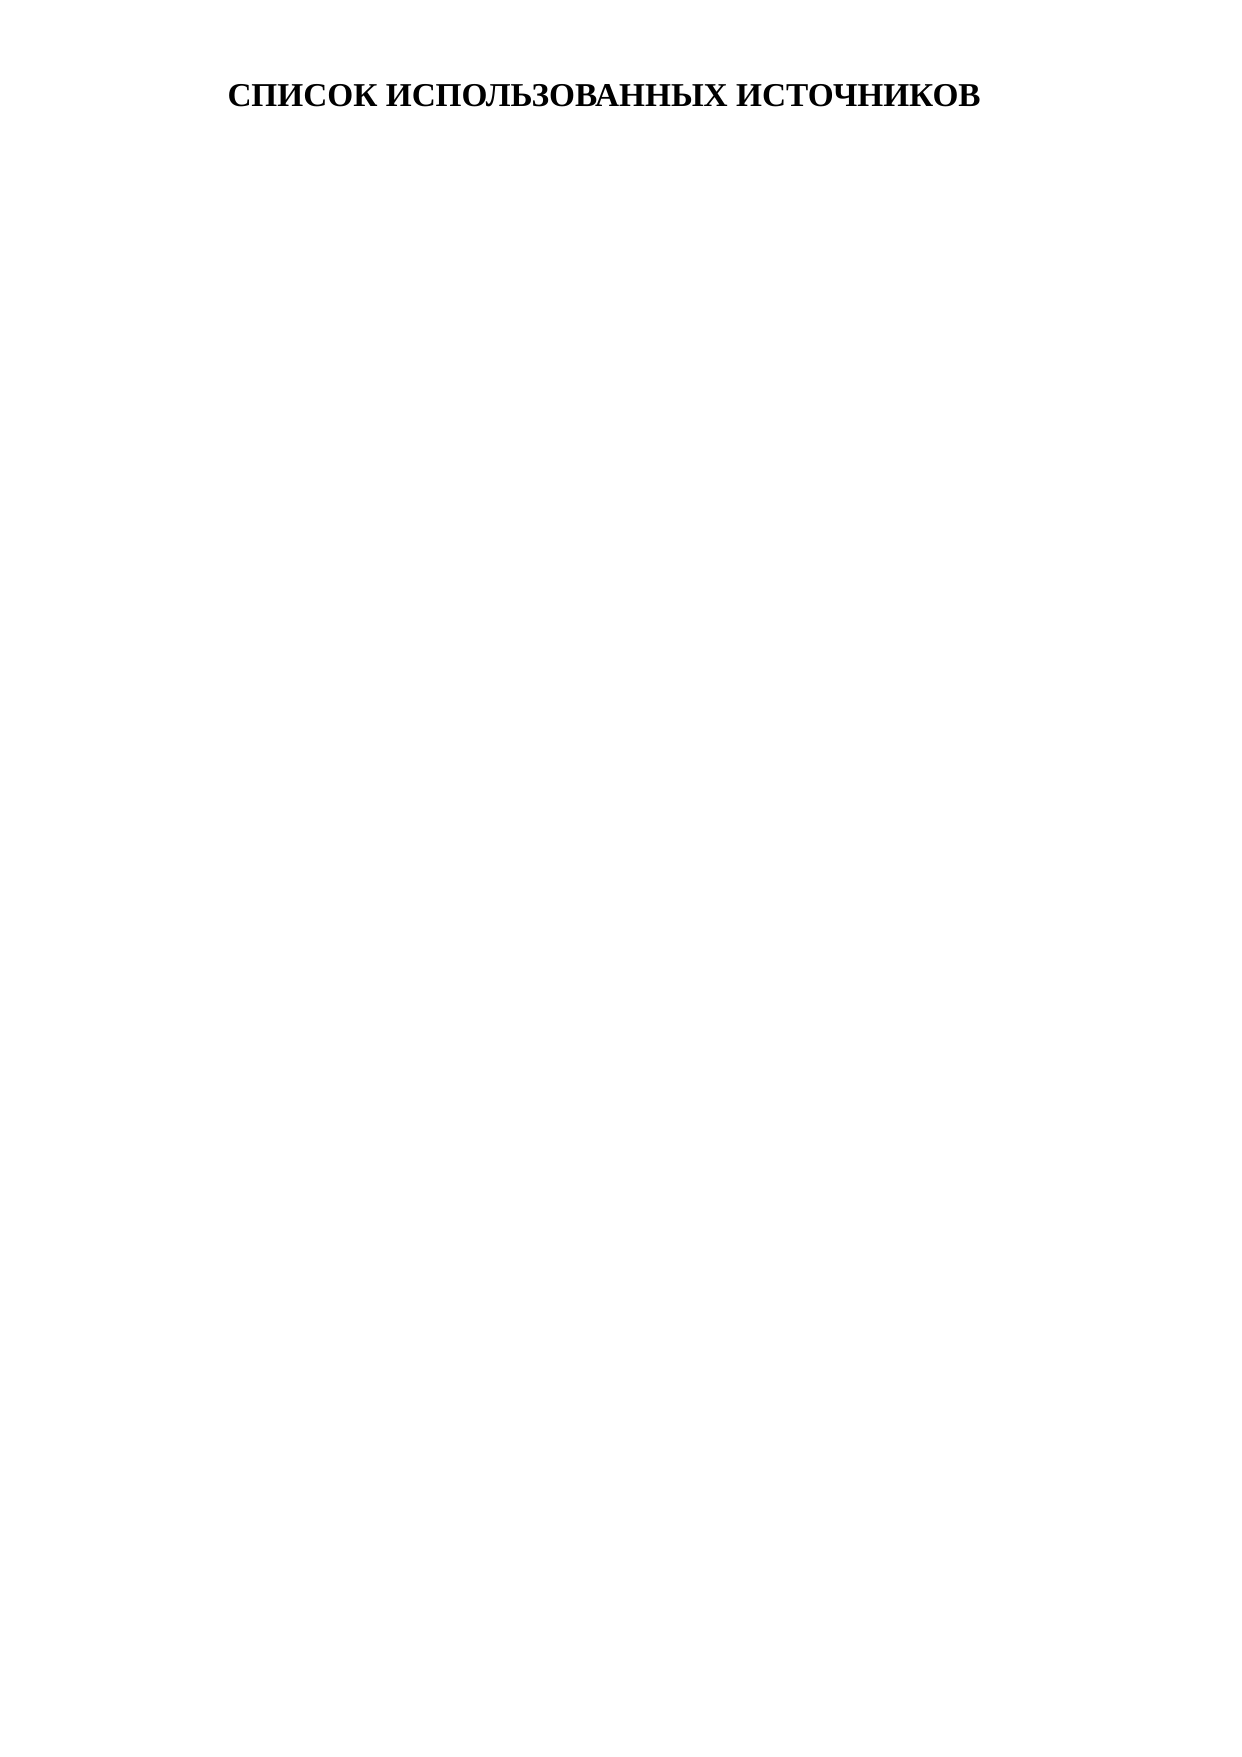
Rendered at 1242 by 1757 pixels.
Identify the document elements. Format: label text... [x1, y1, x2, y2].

subtitle СПИСОК ИСПОЛЬЗОВАННЫХ ИСТОЧНИКОВ [102, 75, 1106, 113]
